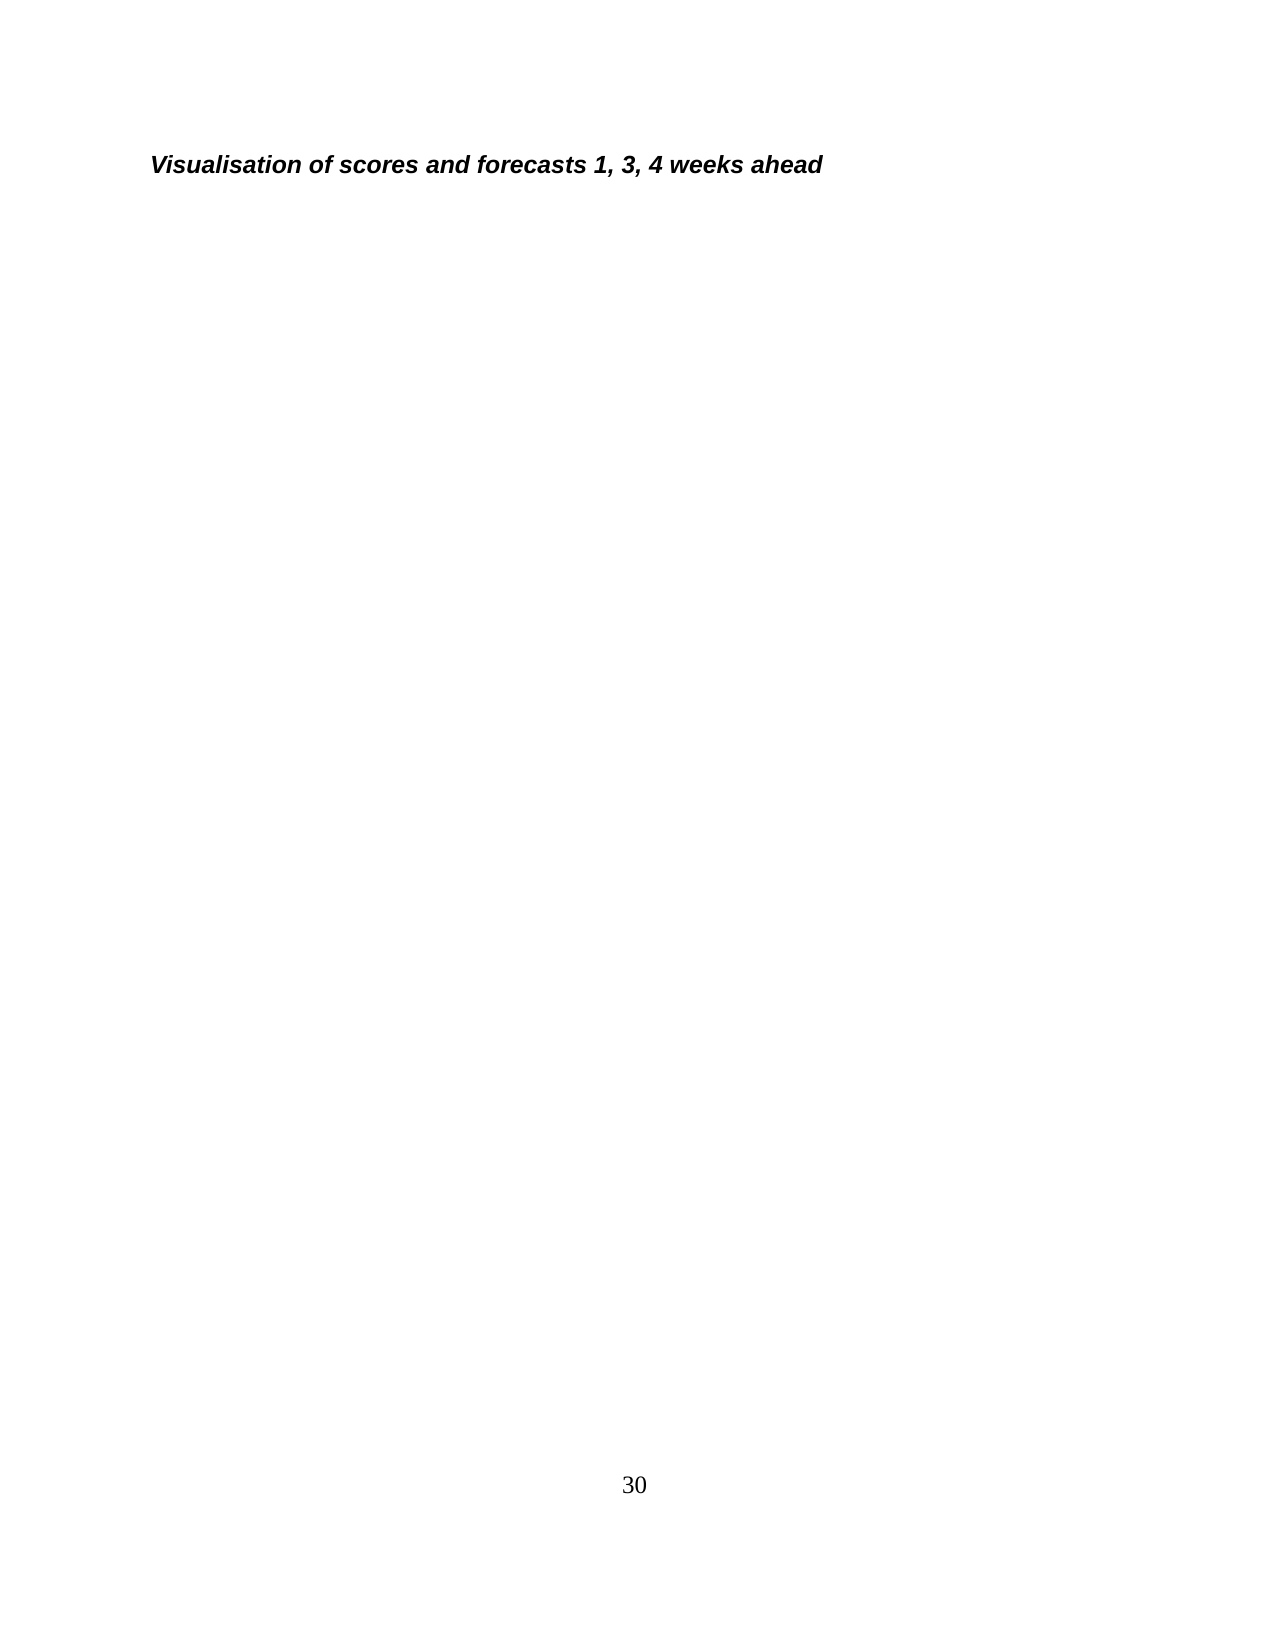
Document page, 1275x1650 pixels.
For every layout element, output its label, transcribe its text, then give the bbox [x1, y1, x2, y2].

subtitle Visualisation of scores and forecasts 1, 3, 4 weeks ahead [150, 150, 1125, 178]
